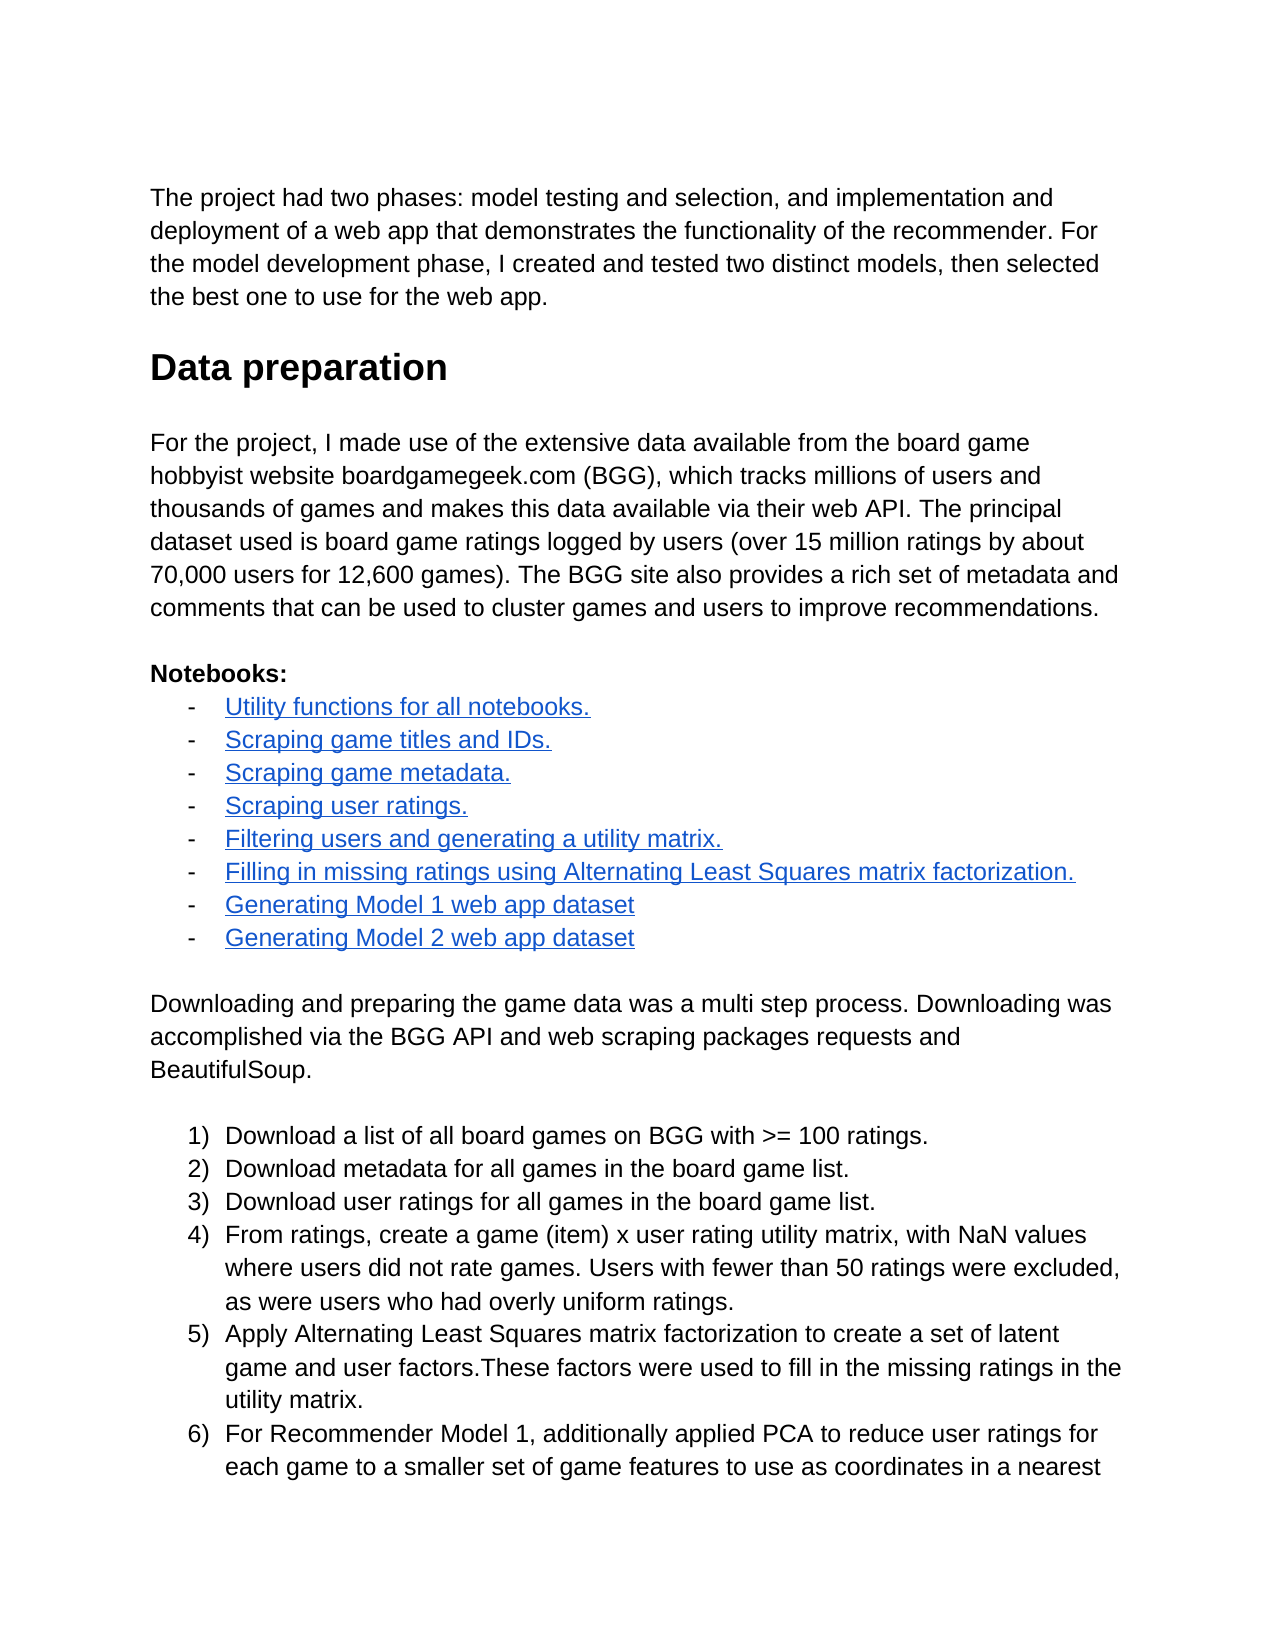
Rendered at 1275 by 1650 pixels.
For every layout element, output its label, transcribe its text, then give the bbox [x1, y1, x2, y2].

text Downloading and preparing the game data was a multi step process. Downloading was accomplished via the BGG API and web scraping packages requests and BeautifulSoup. [150, 989, 1125, 1084]
text Notebooks: [150, 659, 1125, 688]
list For Recommender Model 1, additionally applied PCA to reduce user ratings for each game to a smaller set of game features to use as coordinates in a nearest [187, 1418, 1125, 1480]
list From ratings, create a game (item) x user rating utility matrix, with NaN values where users did not rate games. Users with fewer than 50 ratings were excluded, as were users who had overly uniform ratings. [187, 1220, 1125, 1315]
list Scraping game metadata. [187, 758, 1125, 787]
list Scraping game titles and IDs. [187, 725, 1125, 754]
list Generating Model 1 web app dataset [187, 890, 1125, 919]
list Filling in missing ratings using Alternating Least Squares matrix factorization. [187, 857, 1125, 886]
list Generating Model 2 web app dataset [187, 923, 1125, 952]
list Scraping user ratings. [187, 791, 1125, 820]
text For the project, I made use of the extensive data available from the board game hobbyist website boardgamegeek.com (BGG), which tracks millions of users and thousands of games and makes this data available via their web API. The principal dataset used is board game ratings logged by users (over 15 million ratings by about 70,000 users for 12,600 games). The BGG site also provides a rich set of metadata and comments that can be used to cluster games and users to improve recommendations. [150, 428, 1125, 622]
text Data preparation [150, 345, 1125, 388]
list Download a list of all board games on BGG with >= 100 ratings. [187, 1121, 1125, 1150]
list Download metadata for all games in the board game list. [187, 1154, 1125, 1183]
list Apply Alternating Least Squares matrix factorization to create a set of latent game and user factors.These factors were used to fill in the missing ratings in the utility matrix. [187, 1319, 1125, 1414]
list Download user ratings for all games in the board game list. [187, 1187, 1125, 1216]
list Utility functions for all notebooks. [187, 692, 1125, 721]
text The project had two phases: model testing and selection, and implementation and deployment of a web app that demonstrates the functionality of the recommender. For the model development phase, I created and tested two distinct models, then selected the best one to use for the web app. [150, 183, 1125, 311]
list Filtering users and generating a utility matrix. [187, 824, 1125, 853]
